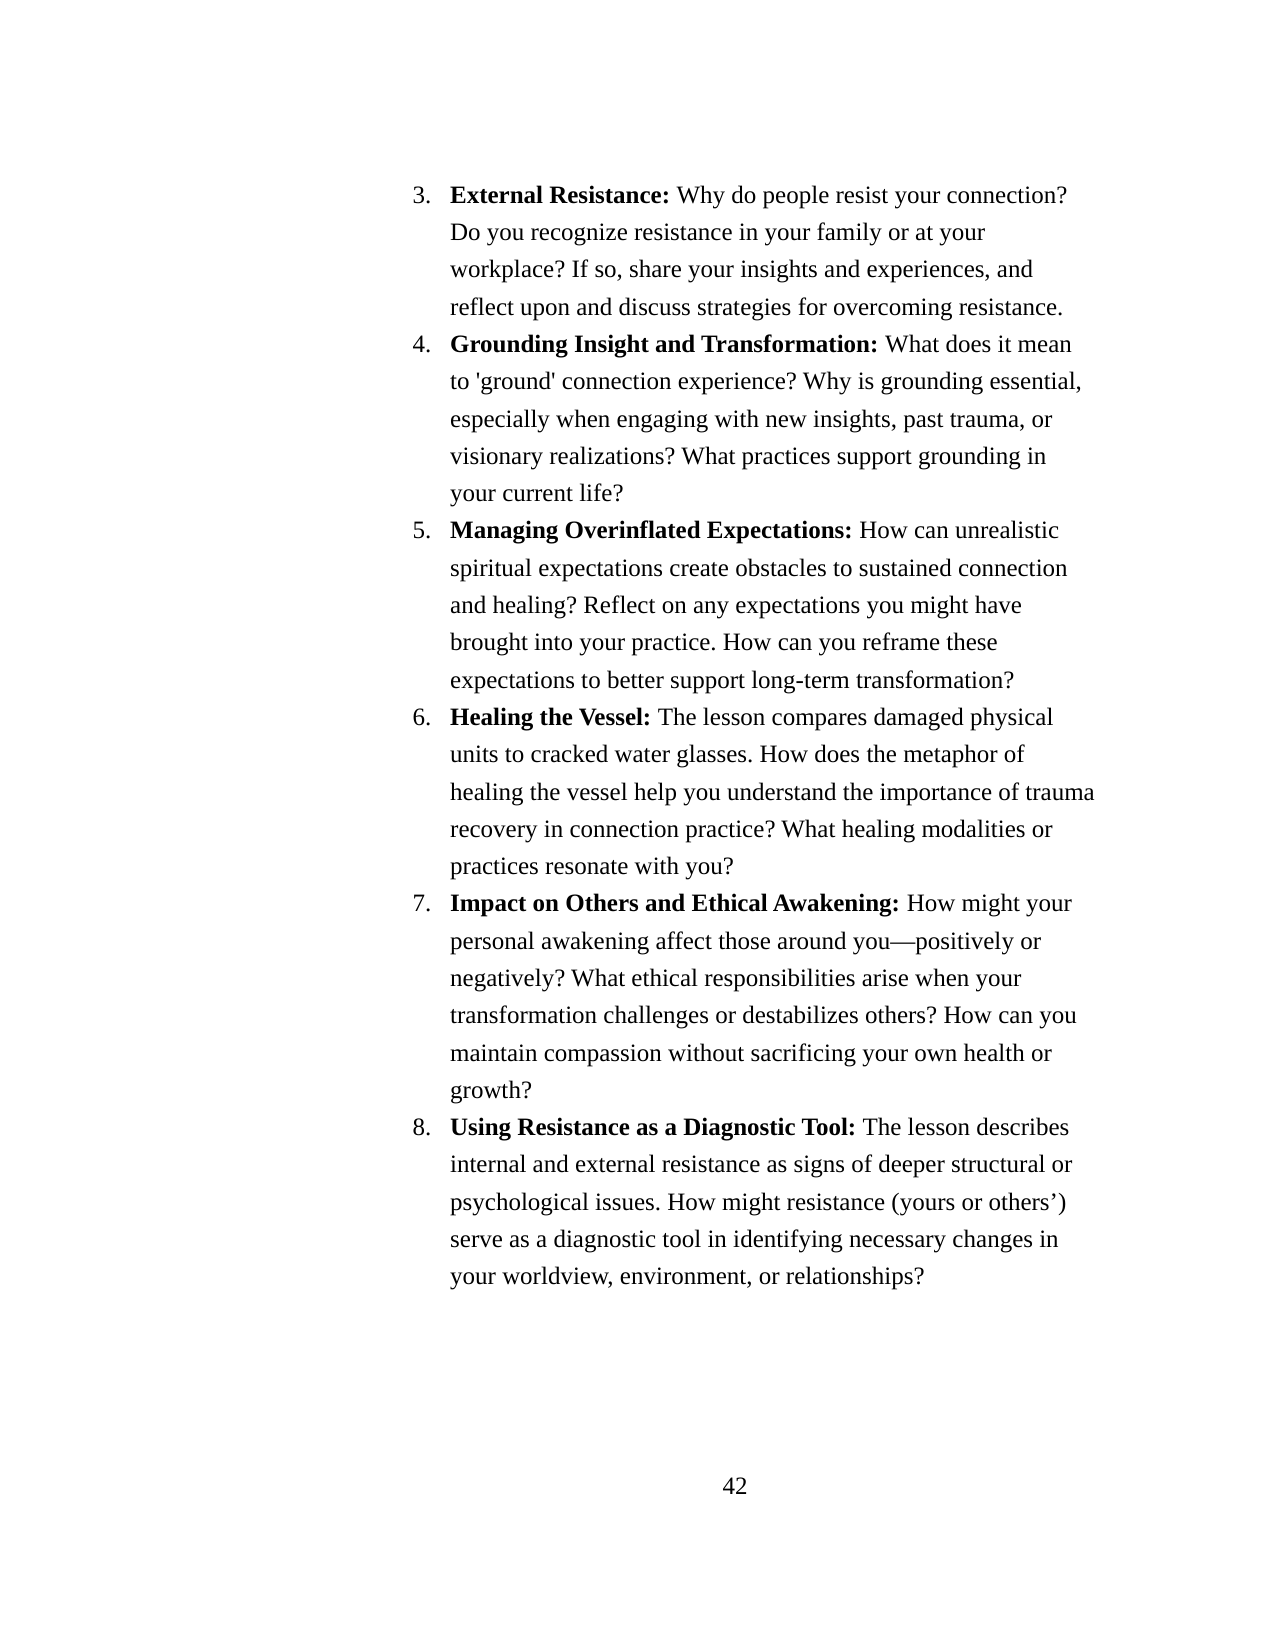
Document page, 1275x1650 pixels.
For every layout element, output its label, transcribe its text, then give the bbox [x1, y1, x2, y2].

list Managing Overinflated Expectations: How can unrealistic spiritual expectations create obstacles to sustained connection and healing? Reflect on any expectations you might have brought into your practice. How can you reframe these expectations to better support long-term transformation? [412, 516, 1095, 693]
list Grounding Insight and Transformation: What does it mean to 'ground' connection experience? Why is grounding essential, especially when engaging with new insights, past trauma, or visionary realizations? What practices support grounding in your current life? [412, 329, 1095, 507]
list Impact on Others and Ethical Awakening: How might your personal awakening affect those around you—positively or negatively? What ethical responsibilities arise when your transformation challenges or destabilizes others? How can you maintain compassion without sacrificing your own health or growth? [412, 888, 1095, 1104]
list External Resistance: Why do people resist your connection? Do you recognize resistance in your family or at your workplace? If so, share your insights and experiences, and reflect upon and discuss strategies for overcoming resistance. [412, 180, 1095, 321]
list Healing the Vessel: The lesson compares damaged physical units to cracked water glasses. How does the metaphor of healing the vessel help you understand the importance of trauma recovery in connection practice? What healing modalities or practices resonate with you? [412, 702, 1095, 880]
list Using Resistance as a Diagnostic Tool: The lesson describes internal and external resistance as signs of deeper structural or psychological issues. How might resistance (yours or others’) serve as a diagnostic tool in identifying necessary changes in your worldview, environment, or relationships? [412, 1112, 1095, 1290]
